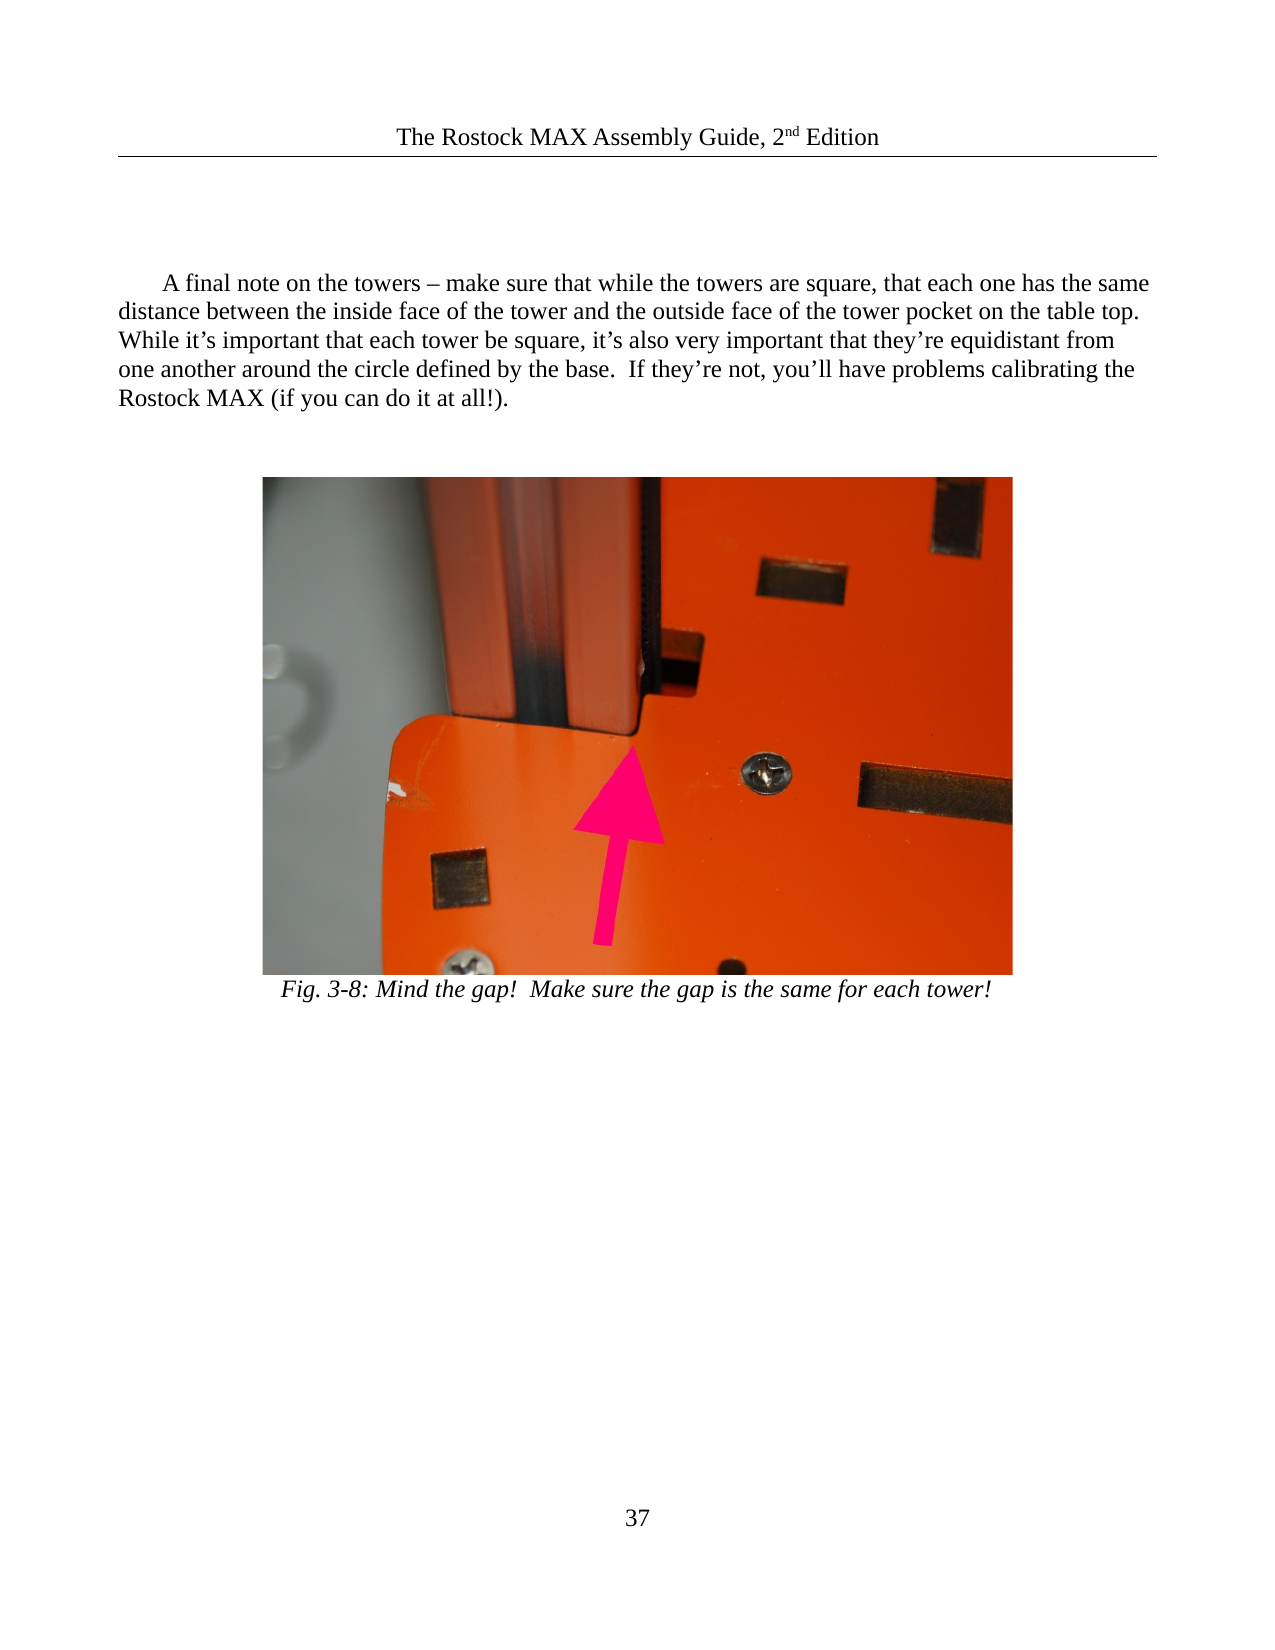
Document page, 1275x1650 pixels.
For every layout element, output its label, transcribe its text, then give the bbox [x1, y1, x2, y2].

picture [262, 477, 1013, 975]
text A final note on the towers – make sure that while the towers are square, that each one has the same distance between the inside face of the tower and the outside face of the tower pocket on the table top. While it’s important that each tower be square, it’s also very important that they’re equidistant from one another around the circle defined by the base. If they’re not, you’ll have problems calibrating the Rostock MAX (if you can do it at all!). [118, 268, 1157, 411]
text Fig. 3-8: Mind the gap! Make sure the gap is the same for each tower! [262, 975, 1012, 1003]
